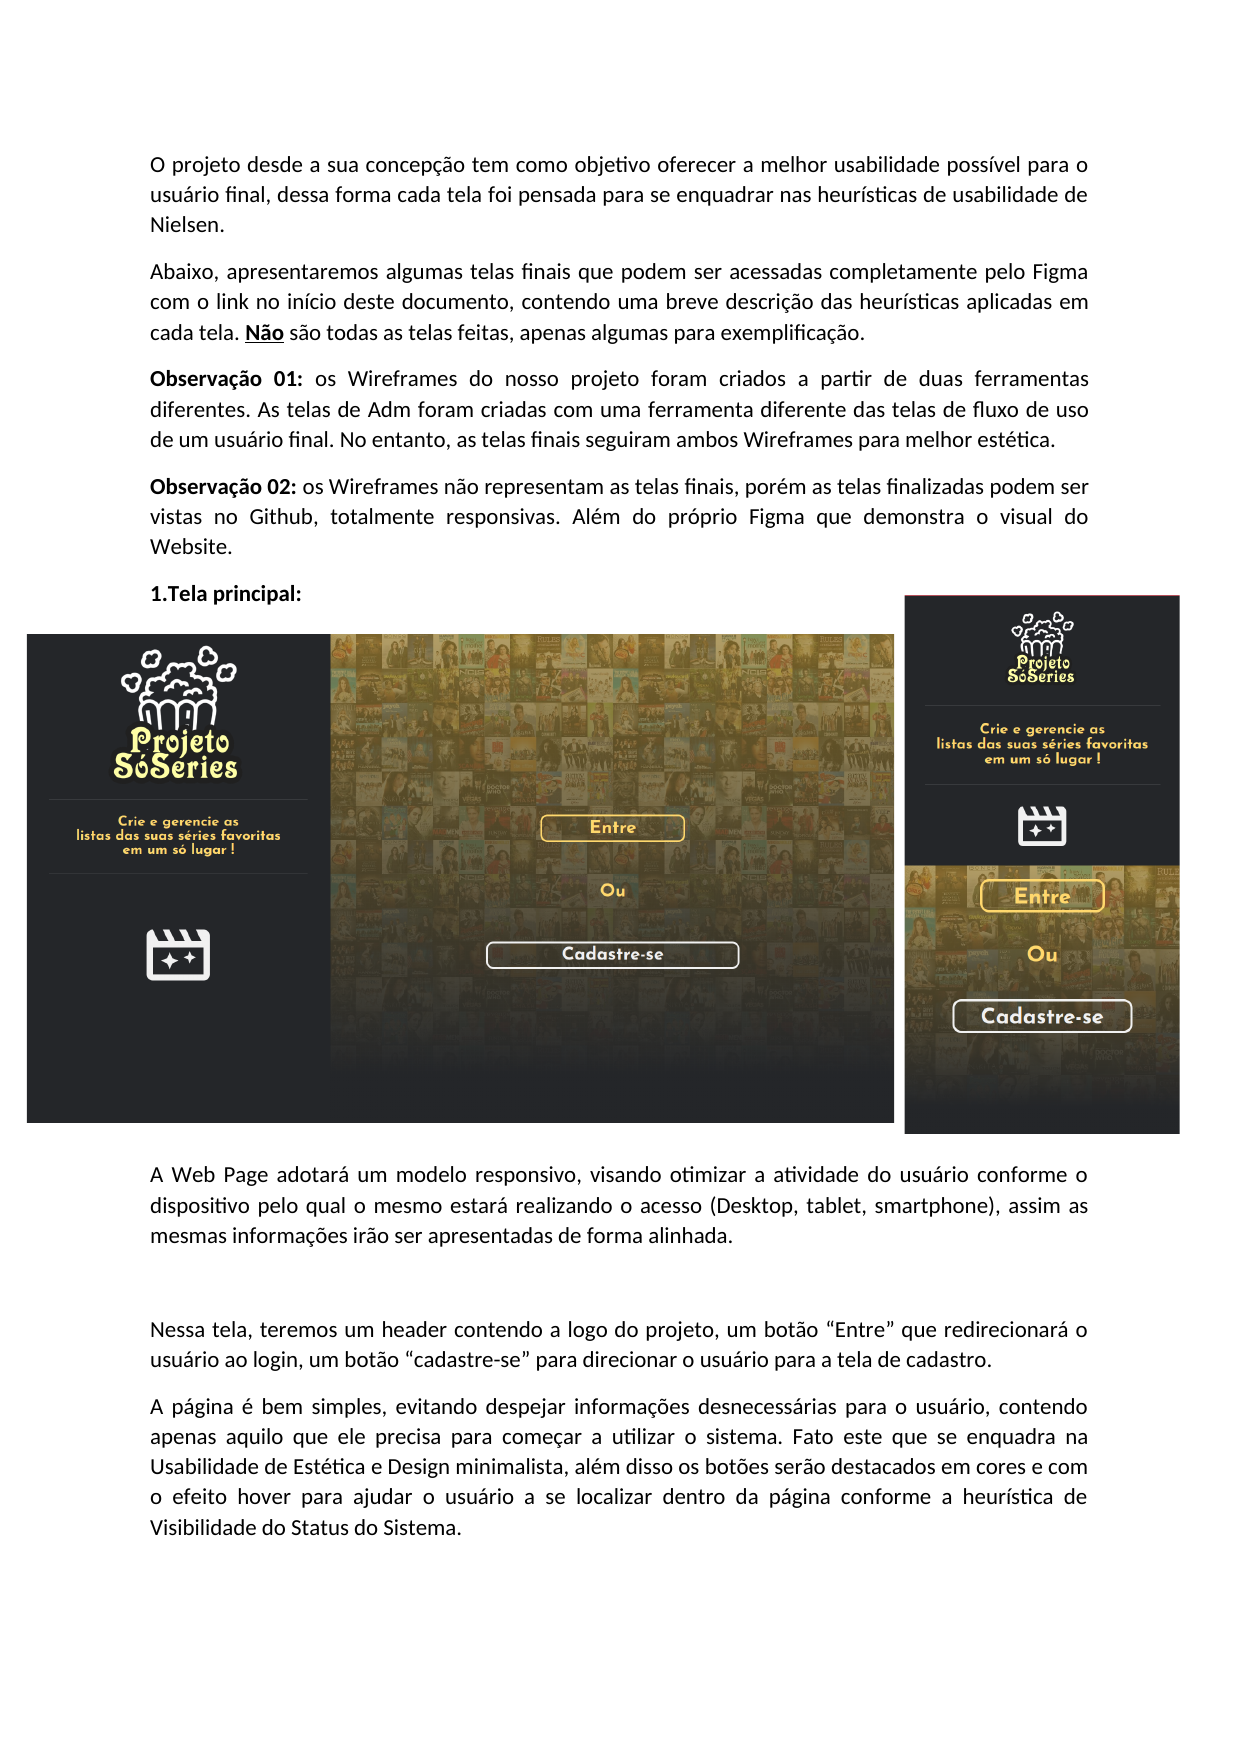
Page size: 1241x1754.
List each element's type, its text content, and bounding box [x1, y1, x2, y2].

text Observação 01: os Wireframes do nosso projeto foram criados a partir de duas ferramentas diferentes. As telas de Adm foram criadas com uma ferramenta diferente das telas de fluxo de uso de um usuário final. No entanto, as telas finais seguiram ambos Wireframes para melhor estética. [150, 364, 1090, 453]
text A página é bem simples, evitando despejar informações desnecessárias para o usuário, contendo apenas aquilo que ele precisa para começar a utilizar o sistema. Fato este que se enquadra na Usabilidade de Estética e Design minimalista, além disso os botões serão destacados em cores e com o efeito hover para ajudar o usuário a se localizar dentro da página conforme a heurística de Visibilidade do Status do Sistema. [150, 1392, 1090, 1541]
text Abaixo, apresentaremos algumas telas finais que podem ser acessadas completamente pelo Figma com o link no início deste documento, contendo uma breve descrição das heurísticas aplicadas em cada tela. Não são todas as telas feitas, apenas algumas para exemplificação. [150, 257, 1090, 346]
picture [904, 595, 1180, 1134]
picture [26, 634, 895, 1123]
text A Web Page adotará um modelo responsivo, visando otimizar a atividade do usuário conforme o dispositivo pelo qual o mesmo estará realizando o acesso (Desktop, tablet, smartphone), assim as mesmas informações irão ser apresentadas de forma alinhada. [150, 1161, 1090, 1249]
text Observação 02: os Wireframes não representam as telas finais, porém as telas finalizadas podem ser vistas no Github, totalmente responsivas. Além do próprio Figma que demonstra o visual do Website. [150, 472, 1090, 560]
text O projeto desde a sua concepção tem como objetivo oferecer a melhor usabilidade possível para o usuário final, dessa forma cada tela foi pensada para se enquadrar nas heurísticas de usabilidade de Nielsen. [150, 150, 1090, 238]
text Nessa tela, teremos um header contendo a logo do projeto, um botão “Entre” que redirecionará o usuário ao login, um botão “cadastre-se” para direcionar o usuário para a tela de cadastro. [150, 1315, 1090, 1373]
text 1.Tela principal: [150, 579, 1090, 607]
